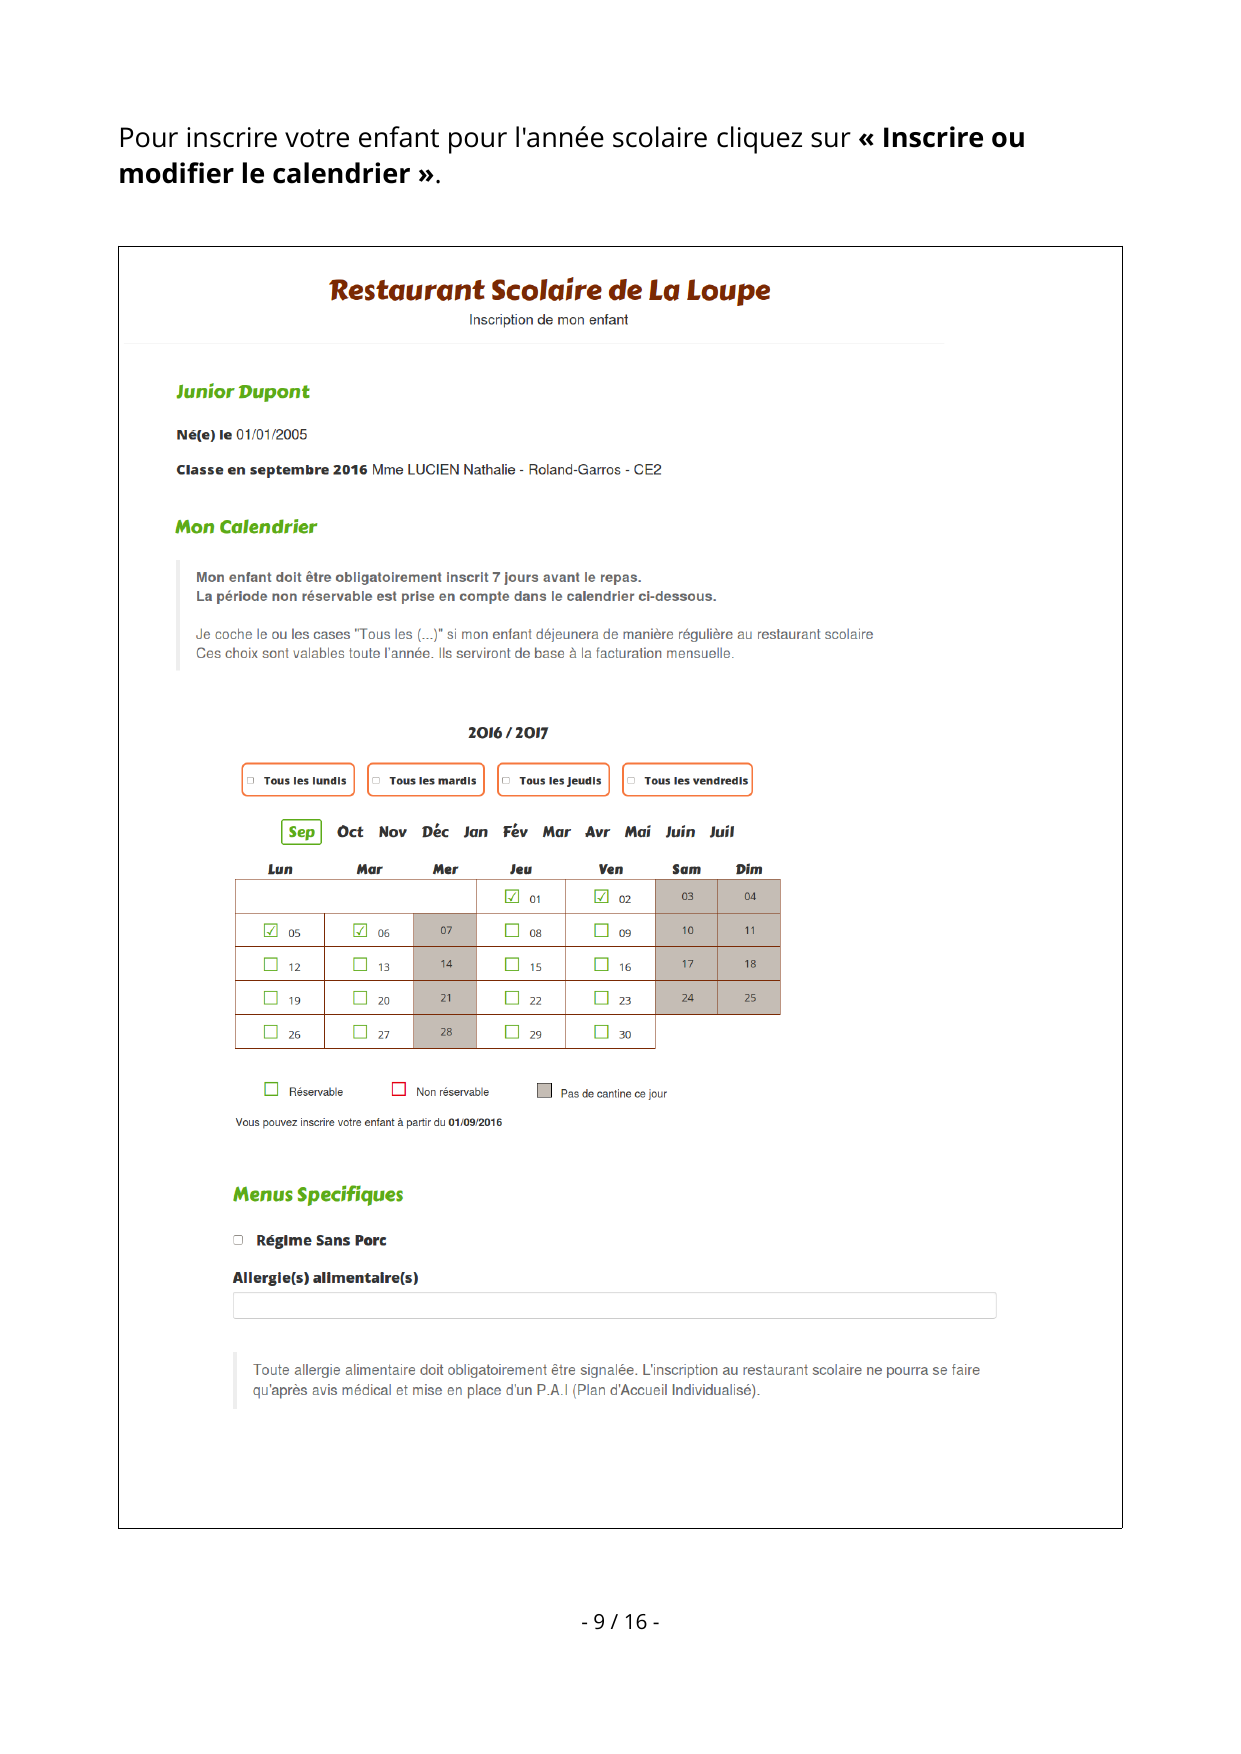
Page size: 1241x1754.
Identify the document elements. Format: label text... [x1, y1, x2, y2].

picture [123, 251, 945, 683]
picture [191, 1156, 1034, 1437]
text Pour inscrire votre enfant pour l'année scolaire cliquez sur « Inscrire ou modifier le calendrier ». [118, 118, 1122, 192]
table_header [119, 247, 1122, 682]
table_header [119, 683, 1122, 1528]
picture [191, 711, 810, 1151]
